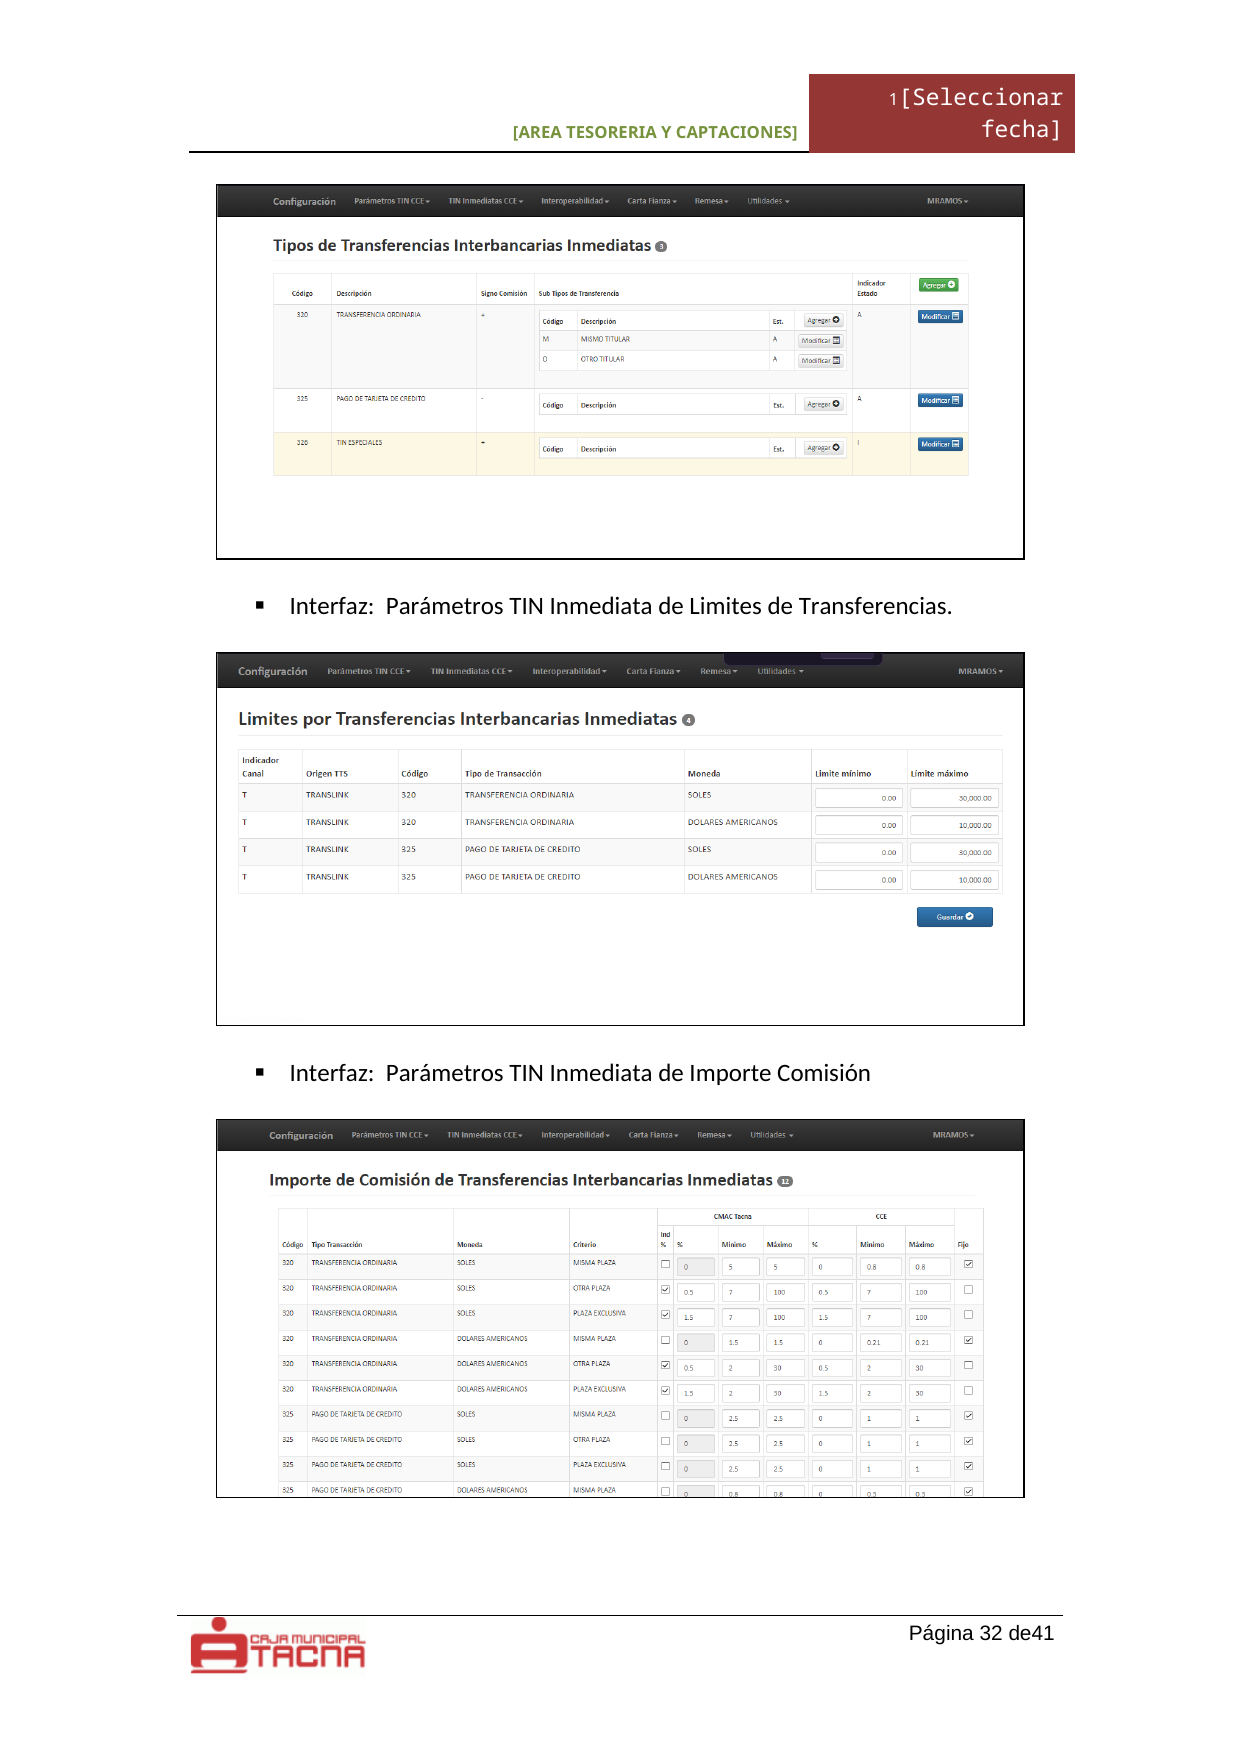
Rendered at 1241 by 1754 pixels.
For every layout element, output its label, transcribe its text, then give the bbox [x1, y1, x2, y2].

list Interfaz: Parámetros TIN Inmediata de Importe Comisión [254, 665, 1063, 1087]
list Interfaz: Parámetros TIN Inmediata de Limites de Transferencias. [254, 184, 1063, 621]
